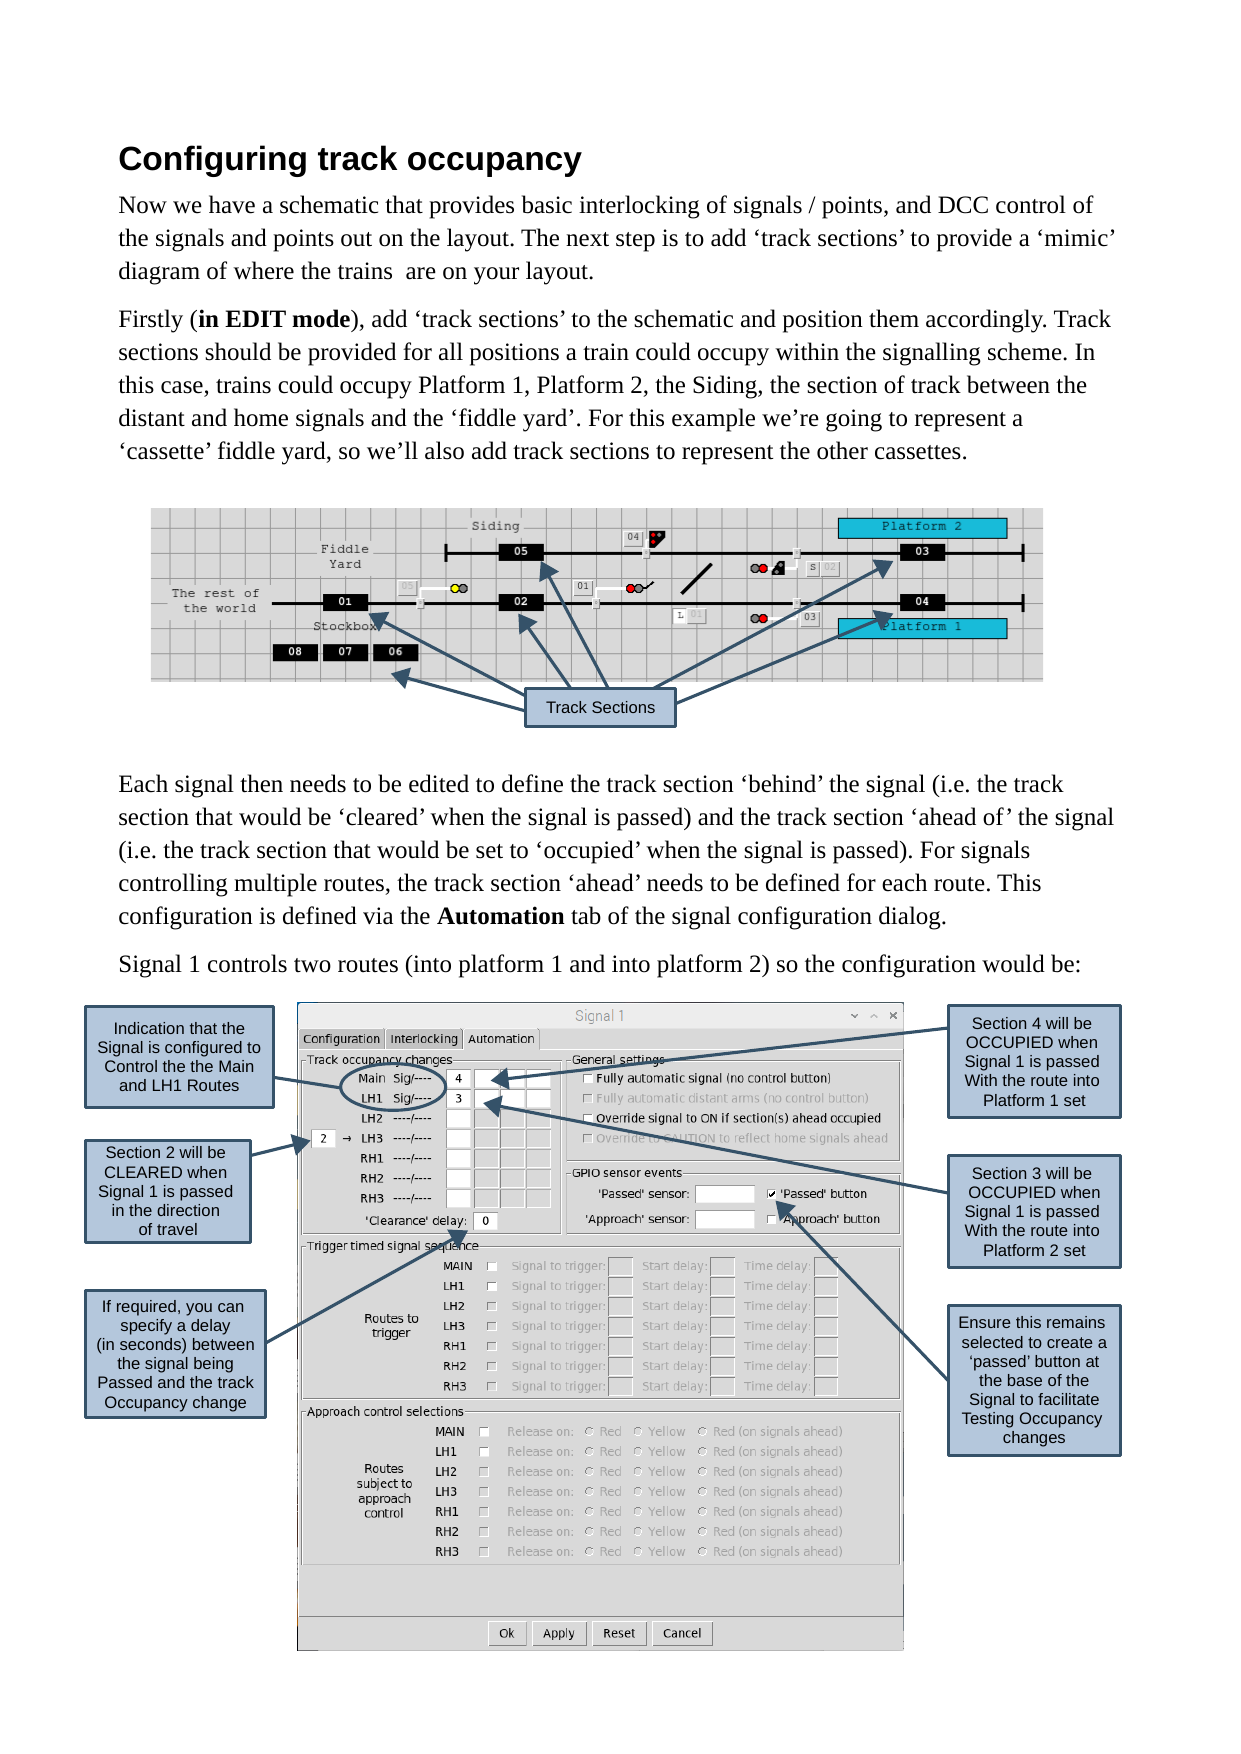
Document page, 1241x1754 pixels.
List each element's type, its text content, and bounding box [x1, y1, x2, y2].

text Each signal then needs to be edited to define the track section ‘behind’ the signal (i.e. the track section that would be ‘cleared’ when the signal is passed) and the track section ‘ahead of’ the signal (i.e. the track section that would be set to ‘occupied’ when the signal is passed). For signals controlling multiple routes, the track section ‘ahead’ needs to be defined for each route. This configuration is defined via the Automation tab of the signal configuration dialog. [118, 769, 1122, 930]
picture [297, 1002, 904, 1651]
picture [343, 1066, 444, 1108]
text Firstly (in EDIT mode), add ‘track sections’ to the schematic and position them accordingly. Track sections should be provided for all positions a train could occupy within the signalling scheme. In this case, trains could occupy Platform 1, Platform 2, the Siding, the section of track between the distant and home signals and the ‘fiddle yard’. For this example we’re going to represent a ‘cassette’ fiddle yard, so we’ll also add track sections to represent the other cassettes. [118, 304, 1122, 464]
subtitle Configuring track occupancy [118, 139, 1122, 178]
text Signal 1 controls two routes (into platform 1 and into platform 2) so the configuration would be: [118, 949, 1122, 977]
picture [150, 508, 1044, 682]
text Now we have a schematic that provides basic interlocking of signals / points, and DCC control of the signals and points out on the layout. The next step is to add ‘track sections’ to provide a ‘mimic’ diagram of where the trains are on your layout. [118, 190, 1122, 285]
